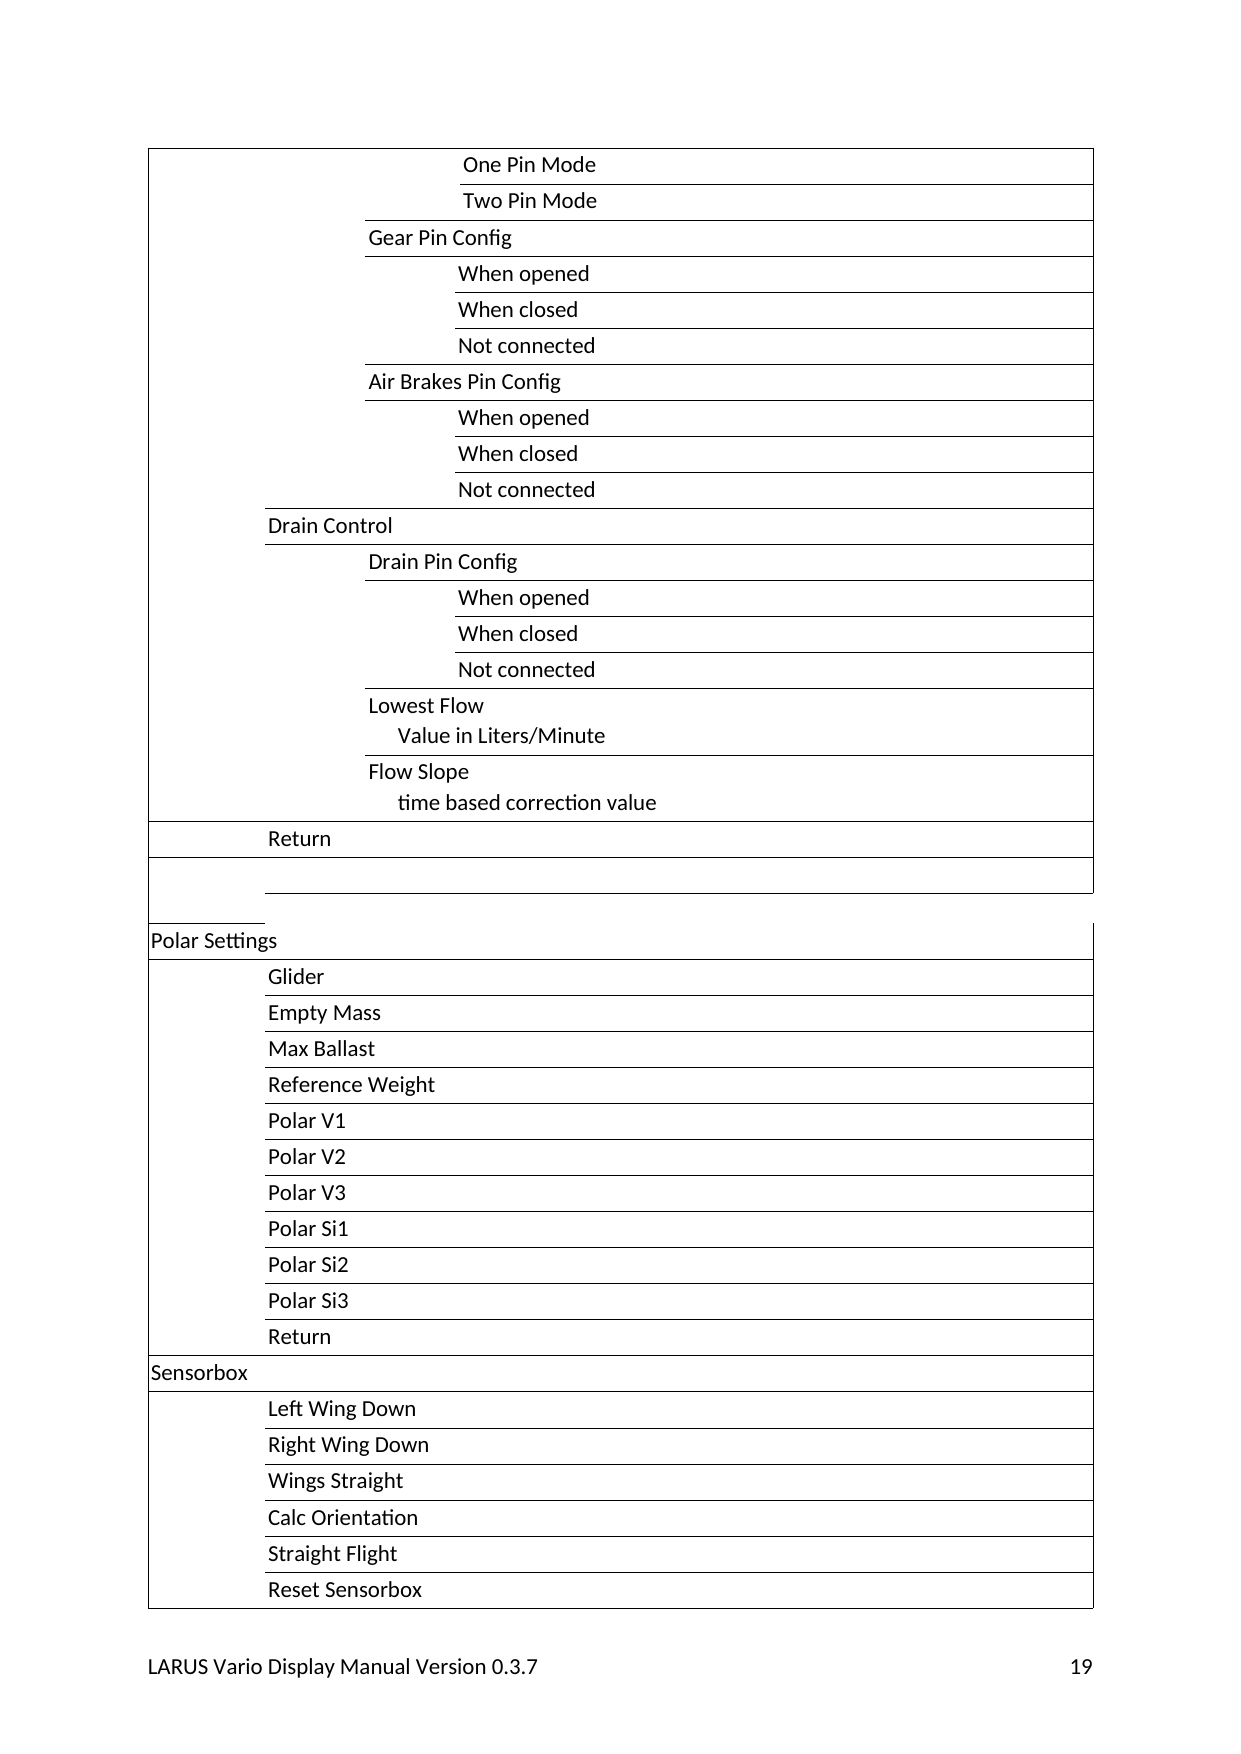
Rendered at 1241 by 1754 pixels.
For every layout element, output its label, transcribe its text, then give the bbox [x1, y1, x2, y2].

table_cell ‍ [365, 257, 455, 364]
table_cell Not connected [455, 653, 1093, 688]
table_cell Empty Mass [265, 996, 1093, 1031]
table_cell Straight Flight [265, 1537, 1093, 1572]
table_cell [365, 822, 1093, 857]
table_cell Polar Si2 [265, 1248, 1093, 1283]
table_cell When opened [455, 581, 1093, 616]
table_cell Gear Pin Config [365, 221, 1093, 256]
table_cell When closed [455, 617, 1093, 652]
table_cell [365, 858, 1093, 893]
table_cell Glider [265, 960, 1093, 995]
table_cell [265, 894, 1093, 923]
table_cell Polar V3 [265, 1176, 1093, 1211]
table_cell [265, 545, 365, 821]
table_cell Return [265, 1320, 1093, 1355]
table_cell Return [265, 822, 365, 857]
table_cell Left Wing Down [265, 1392, 1093, 1427]
table_cell ‍ [149, 858, 265, 923]
table_cell Not connected [455, 473, 1093, 508]
table_cell [365, 149, 460, 220]
table_cell Polar Si1 [265, 1212, 1093, 1247]
table_cell Lowest Flow Value in Liters/Minute [365, 689, 1093, 754]
table_cell ‍‍ ‍‍ ‍‍ ‍‍ ‍‍ ‍‍ ‍‍ ‍‍ ‍‍ ‍‍ ‍‍ [149, 960, 265, 1355]
table_cell ‍Sensorbox [149, 1356, 1093, 1391]
table_cell Polar V2 [265, 1140, 1093, 1175]
table_cell ‍ [149, 822, 265, 857]
table_cell Max Ballast [265, 1032, 1093, 1067]
table_cell [365, 581, 455, 688]
table_cell When closed [455, 437, 1093, 472]
table_cell Wings Straight [265, 1465, 1093, 1499]
table_cell When opened [455, 401, 1093, 436]
table_cell One Pin Mode [460, 149, 1093, 184]
table_cell [265, 858, 365, 893]
table_cell When closed [455, 293, 1093, 328]
table_cell Reference Weight [265, 1068, 1093, 1103]
table_cell Not connected [455, 329, 1093, 364]
table_cell ‍ [365, 401, 455, 508]
table_cell Drain Control [265, 509, 1093, 544]
table_cell Right Wing Down [265, 1429, 1093, 1463]
table_cell Calc Orientation [265, 1501, 1093, 1536]
table_cell Flow Slope time based correction value [365, 756, 1093, 821]
table_cell Drain Pin Config [365, 545, 1093, 580]
table_cell Polar Settings [149, 923, 1093, 959]
table_cell When opened [455, 257, 1093, 292]
table_cell Two Pin Mode [460, 185, 1093, 220]
table_cell ‍‍ ‍ ‍ ‍ ‍ ‍ ‍ ‍ ‍ ‍ ‍ ‍ ‍ ‍ ‍ ‍ [149, 1392, 265, 1608]
table_cell Reset Sensorbox [265, 1573, 1093, 1608]
table_cell Air Brakes Pin Config [365, 365, 1093, 400]
table_cell Polar Si3 [265, 1284, 1093, 1319]
table_cell Polar V1 [265, 1104, 1093, 1139]
